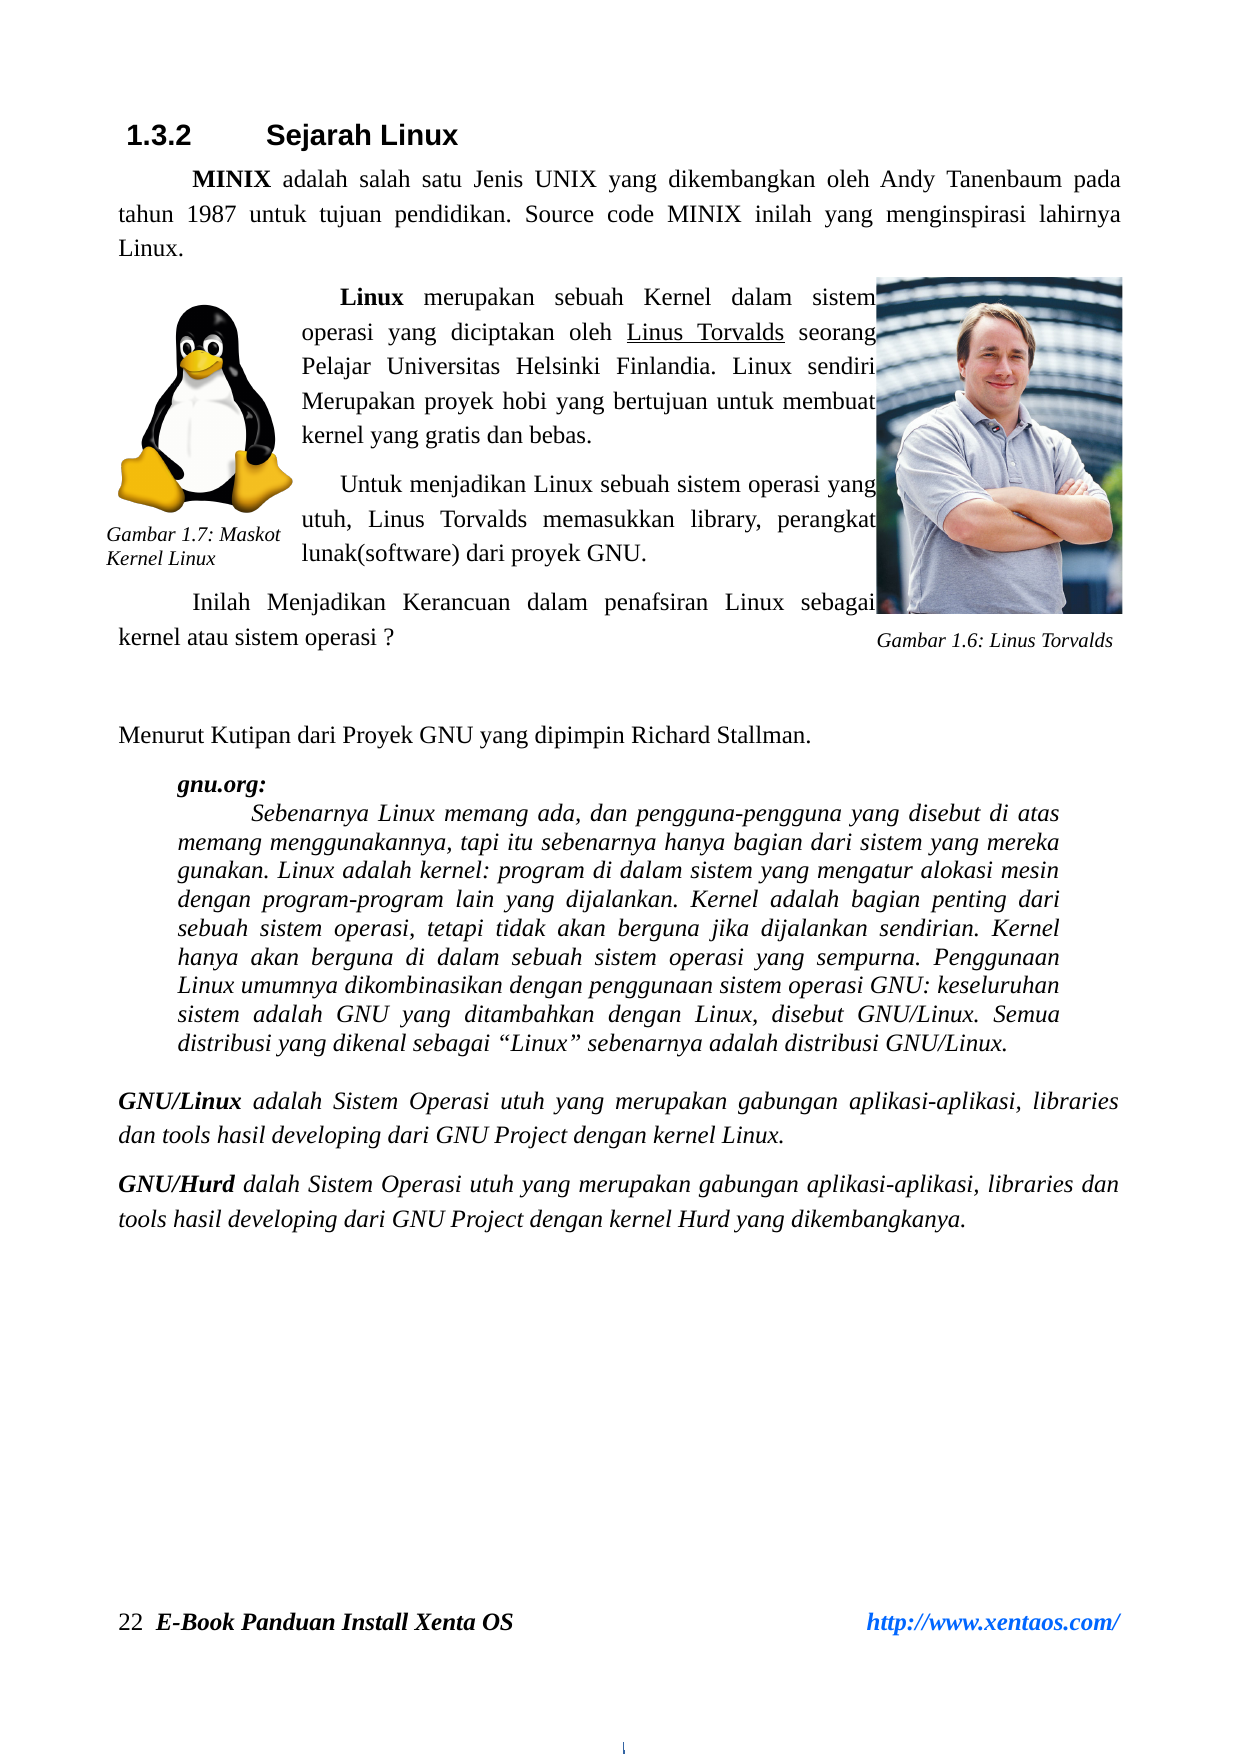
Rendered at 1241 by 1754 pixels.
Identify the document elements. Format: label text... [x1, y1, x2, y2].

text GNU/Linux adalah Sistem Operasi utuh yang merupakan gabungan aplikasi-aplikasi, libraries dan tools hasil developing dari GNU Project dengan kernel Linux. [118, 1086, 1122, 1149]
text GNU/Hurd dalah Sistem Operasi utuh yang merupakan gabungan aplikasi-aplikasi, libraries dan tools hasil developing dari GNU Project dengan kernel Hurd yang dikembangkanya. [118, 1169, 1122, 1233]
text Gambar 1.6: Linus Torvalds [876, 614, 1123, 652]
subtitle Sejarah Linux [118, 118, 1122, 152]
text gnu.org: Sebenarnya Linux memang ada, dan pengguna-pengguna yang disebut di atas memang menggunakannya, tapi itu sebenarnya hanya bagian dari sistem yang mereka gunakan. Linux adalah kernel: program di dalam sistem yang mengatur alokasi mesin dengan program-program lain yang dijalankan. Kernel adalah bagian penting dari sebuah sistem operasi, tetapi tidak akan berguna jika dijalankan sendirian. Kernel hanya akan berguna di dalam sebuah sistem operasi yang sempurna. Penggunaan Linux umumnya dikombinasikan dengan penggunaan sistem operasi GNU: keseluruhan sistem adalah GNU yang ditambahkan dengan Linux, disebut GNU/Linux. Semua distribusi yang dikenal sebagai “Linux” sebenarnya adalah distribusi GNU/Linux. [177, 769, 1063, 1057]
text Untuk menjadikan Linux sebuah sistem operasi yang utuh, Linus Torvalds memasukkan library, perangkat lunak(software) dari proyek GNU. [301, 469, 876, 567]
text Gambar 1.7: Maskot Kernel Linux [106, 522, 301, 570]
picture [876, 277, 1123, 614]
text Inilah Menjadikan Kerancuan dalam penafsiran Linux sebagai kernel atau sistem operasi ? [118, 587, 876, 651]
text Linux merupakan sebuah Kernel dalam sistem operasi yang diciptakan oleh Linus Torvalds seorang Pelajar Universitas Helsinki Finlandia. Linux sendiri Merupakan proyek hobi yang bertujuan untuk membuat kernel yang gratis dan bebas. [106, 279, 876, 449]
picture [106, 291, 302, 522]
text Menurut Kutipan dari Proyek GNU yang dipimpin Richard Stallman. [118, 720, 1122, 749]
text MINIX adalah salah satu Jenis UNIX yang dikembangkan oleh Andy Tanenbaum pada tahun 1987 untuk tujuan pendidikan. Source code MINIX inilah yang menginspirasi lahirnya Linux. [118, 164, 1122, 262]
